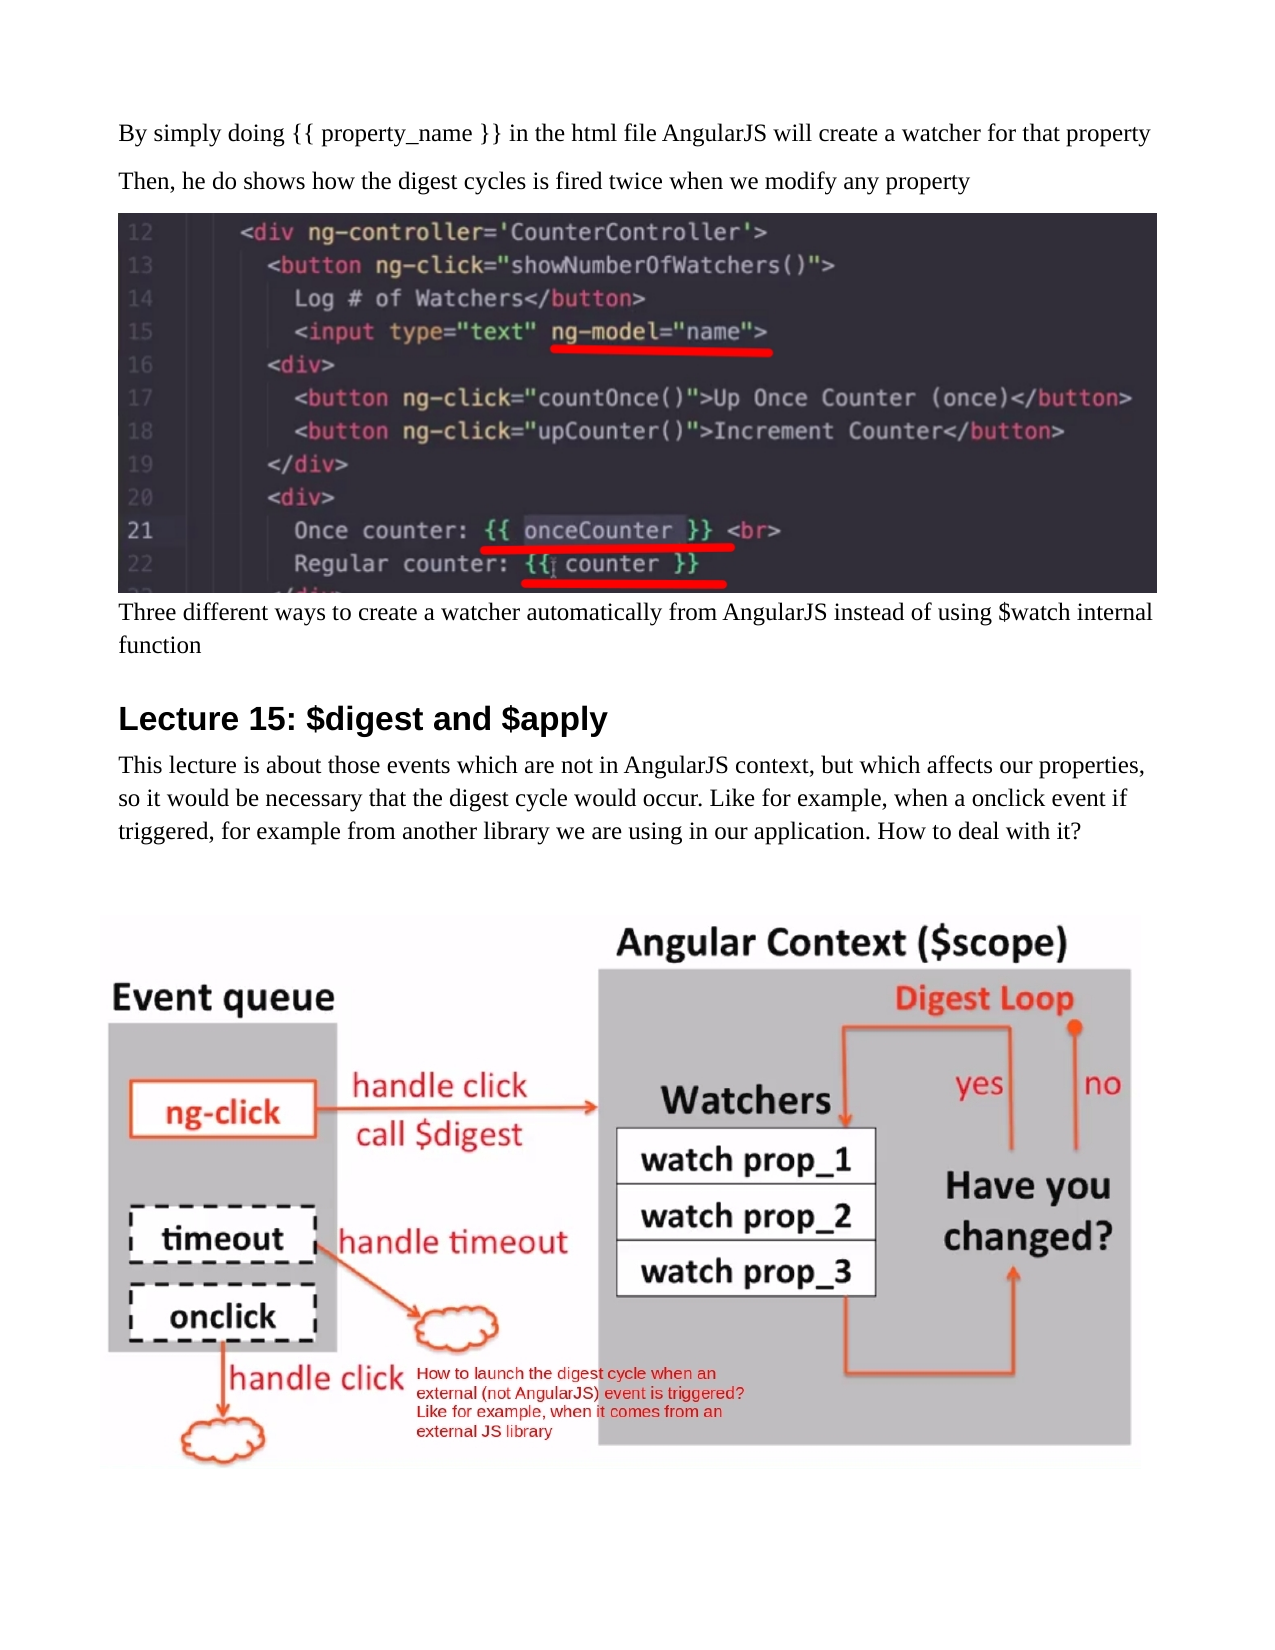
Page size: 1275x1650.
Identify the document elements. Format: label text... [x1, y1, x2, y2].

text Then, he do shows how the digest cycles is fired twice when we modify any property [118, 166, 1157, 194]
text This lecture is about those events which are not in AngularJS context, but which affects our properties, so it would be necessary that the digest cycle would occur. Like for example, when a onclick event if triggered, for example from another library we are using in our application. How to deal with it? [118, 750, 1157, 844]
picture [99, 915, 1142, 1469]
picture [118, 213, 1157, 593]
subtitle Lecture 15: $digest and $apply [118, 699, 1157, 737]
text Three different ways to create a watcher automatically from AngularJS instead of using $watch internal function [118, 593, 1157, 659]
text By simply doing {{ property_name }} in the html file AngularJS will create a watcher for that property [118, 118, 1157, 147]
